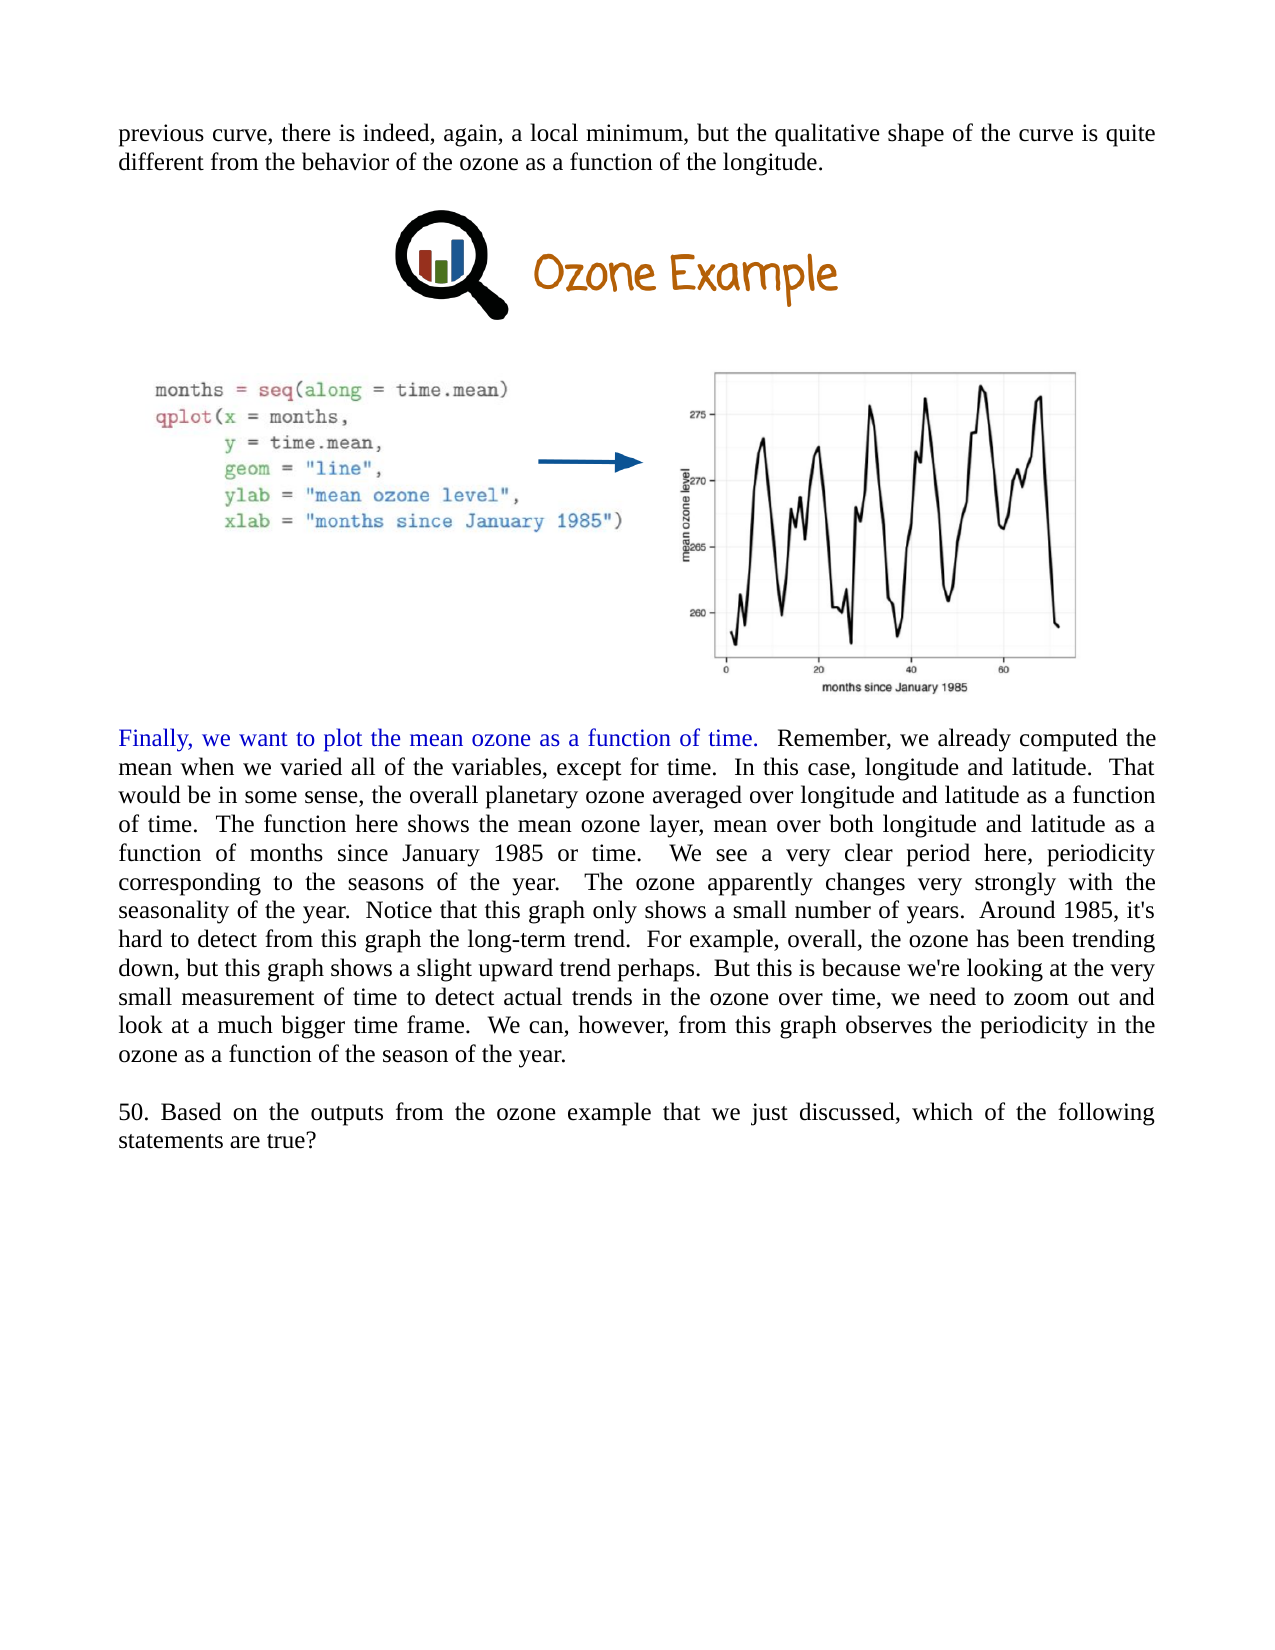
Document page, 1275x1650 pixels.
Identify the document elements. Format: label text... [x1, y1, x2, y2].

picture [118, 204, 1157, 695]
text Finally, we want to plot the mean ozone as a function of time. Remember, we already computed the mean when we varied all of the variables, except for time. In this case, longitude and latitude. That would be in some sense, the overall planetary ozone averaged over longitude and latitude as a function of time. The function here shows the mean ozone layer, mean over both longitude and latitude as a function of months since January 1985 or time. We see a very clear period here, periodicity corresponding to the seasons of the year. The ozone apparently changes very strongly with the seasonality of the year. Notice that this graph only shows a small number of years. Around 1985, it's hard to detect from this graph the long-term trend. For example, overall, the ozone has been trending down, but this graph shows a slight upward trend perhaps. But this is because we're looking at the very small measurement of time to detect actual trends in the ozone over time, we need to zoom out and look at a much bigger time frame. We can, however, from this graph observes the periodicity in the ozone as a function of the season of the year. [118, 723, 1157, 1068]
text previous curve, there is indeed, again, a local minimum, but the qualitative shape of the curve is quite different from the behavior of the ozone as a function of the longitude. [118, 118, 1157, 176]
text 50. Based on the outputs from the ozone example that we just discussed, which of the following statements are true? [118, 1097, 1157, 1154]
